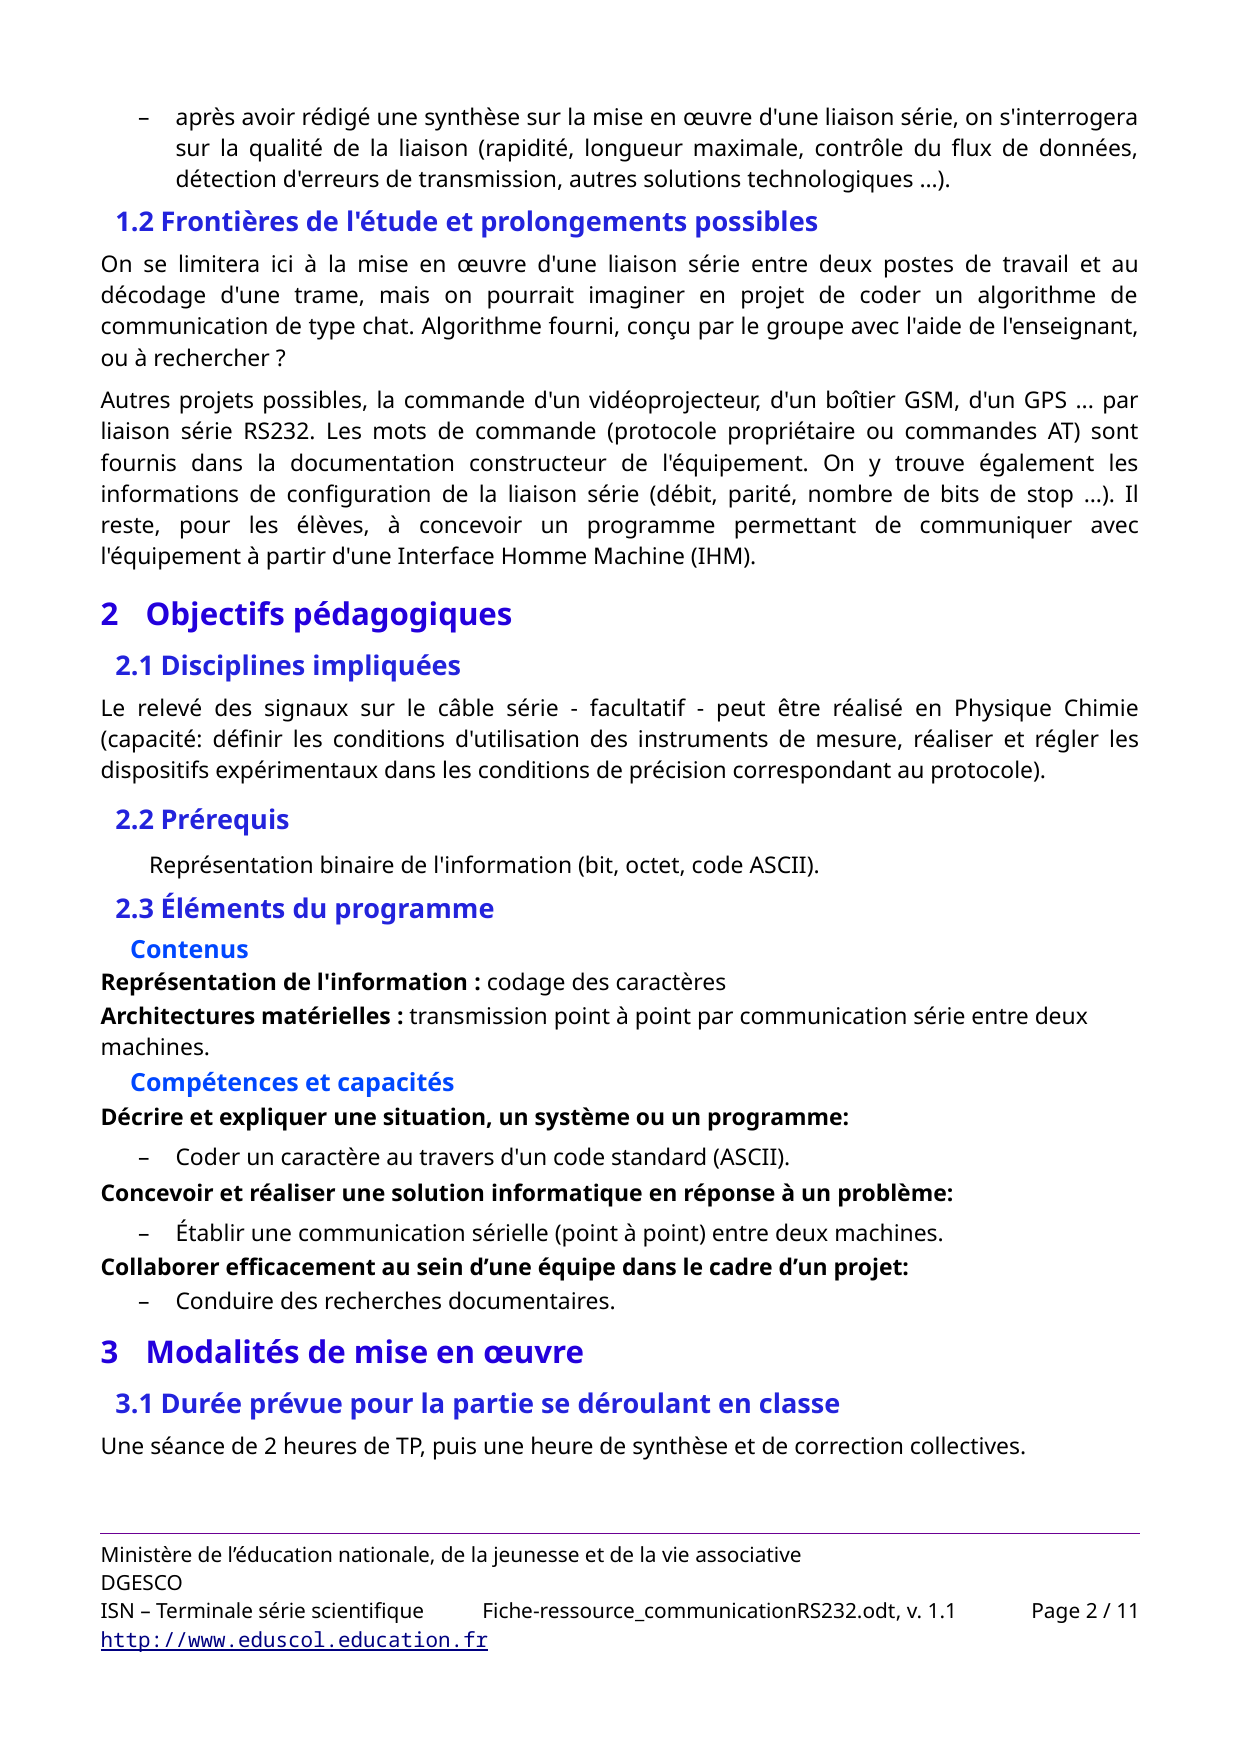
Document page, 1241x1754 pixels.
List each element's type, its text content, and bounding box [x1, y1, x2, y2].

list Coder un caractère au travers d'un code standard (ASCII). [138, 1141, 1140, 1172]
text Compétences et capacités [130, 1064, 1140, 1099]
subtitle Prérequis [115, 800, 1140, 837]
list après avoir rédigé une synthèse sur la mise en œuvre d'une liaison série, on s'interrogera sur la qualité de la liaison (rapidité, longueur maximale, contrôle du flux de données, détection d'erreurs de transmission, autres solutions technologiques …). [138, 100, 1140, 194]
list Conduire des recherches documentaires. [138, 1284, 1140, 1316]
text Collaborer efficacement au sein d’une équipe dans le cadre d’un projet: [100, 1251, 1140, 1282]
subtitle Modalités de mise en œuvre [100, 1330, 1140, 1373]
subtitle Éléments du programme [115, 889, 1140, 926]
text Autres projets possibles, la commande d'un vidéoprojecteur, d'un boîtier GSM, d'un GPS ... par liaison série RS232. Les mots de commande (protocole propriétaire ou commandes AT) sont fournis dans la documentation constructeur de l'équipement. On y trouve également les informations de configuration de la liaison série (débit, parité, nombre de bits de stop …). Il reste, pour les élèves, à concevoir un programme permettant de communiquer avec l'équipement à partir d'une Interface Homme Machine (IHM). [100, 384, 1140, 571]
text Le relevé des signaux sur le câble série - facultatif - peut être réalisé en Physique Chimie (capacité: définir les conditions d'utilisation des instruments de mesure, réaliser et régler les dispositifs expérimentaux dans les conditions de précision correspondant au protocole). [100, 692, 1140, 786]
text Architectures matérielles : transmission point à point par communication série entre deux machines. [100, 1000, 1140, 1062]
subtitle Disciplines impliquées [115, 647, 1140, 683]
text Une séance de 2 heures de TP, puis une heure de synthèse et de correction collectives. [100, 1430, 1140, 1461]
list Représentation binaire de l'information (bit, octet, code ASCII). [149, 849, 1140, 880]
text On se limitera ici à la mise en œuvre d'une liaison série entre deux postes de travail et au décodage d'une trame, mais on pourrait imaginer en projet de coder un algorithme de communication de type chat. Algorithme fourni, conçu par le groupe avec l'aide de l'enseignant, ou à rechercher ? [100, 248, 1140, 373]
text Concevoir et réaliser une solution informatique en réponse à un problème: [100, 1177, 1140, 1208]
text Décrire et expliquer une situation, un système ou un programme: [100, 1101, 1140, 1132]
subtitle Durée prévue pour la partie se déroulant en classe [115, 1384, 1140, 1421]
text Contenus [130, 932, 1140, 966]
text Représentation de l'information : codage des caractères [100, 966, 1140, 997]
subtitle Frontières de l'étude et prolongements possibles [115, 202, 1140, 239]
list Établir une communication sérielle (point à point) entre deux machines. [138, 1217, 1140, 1248]
subtitle Objectifs pédagogiques [100, 592, 1140, 635]
